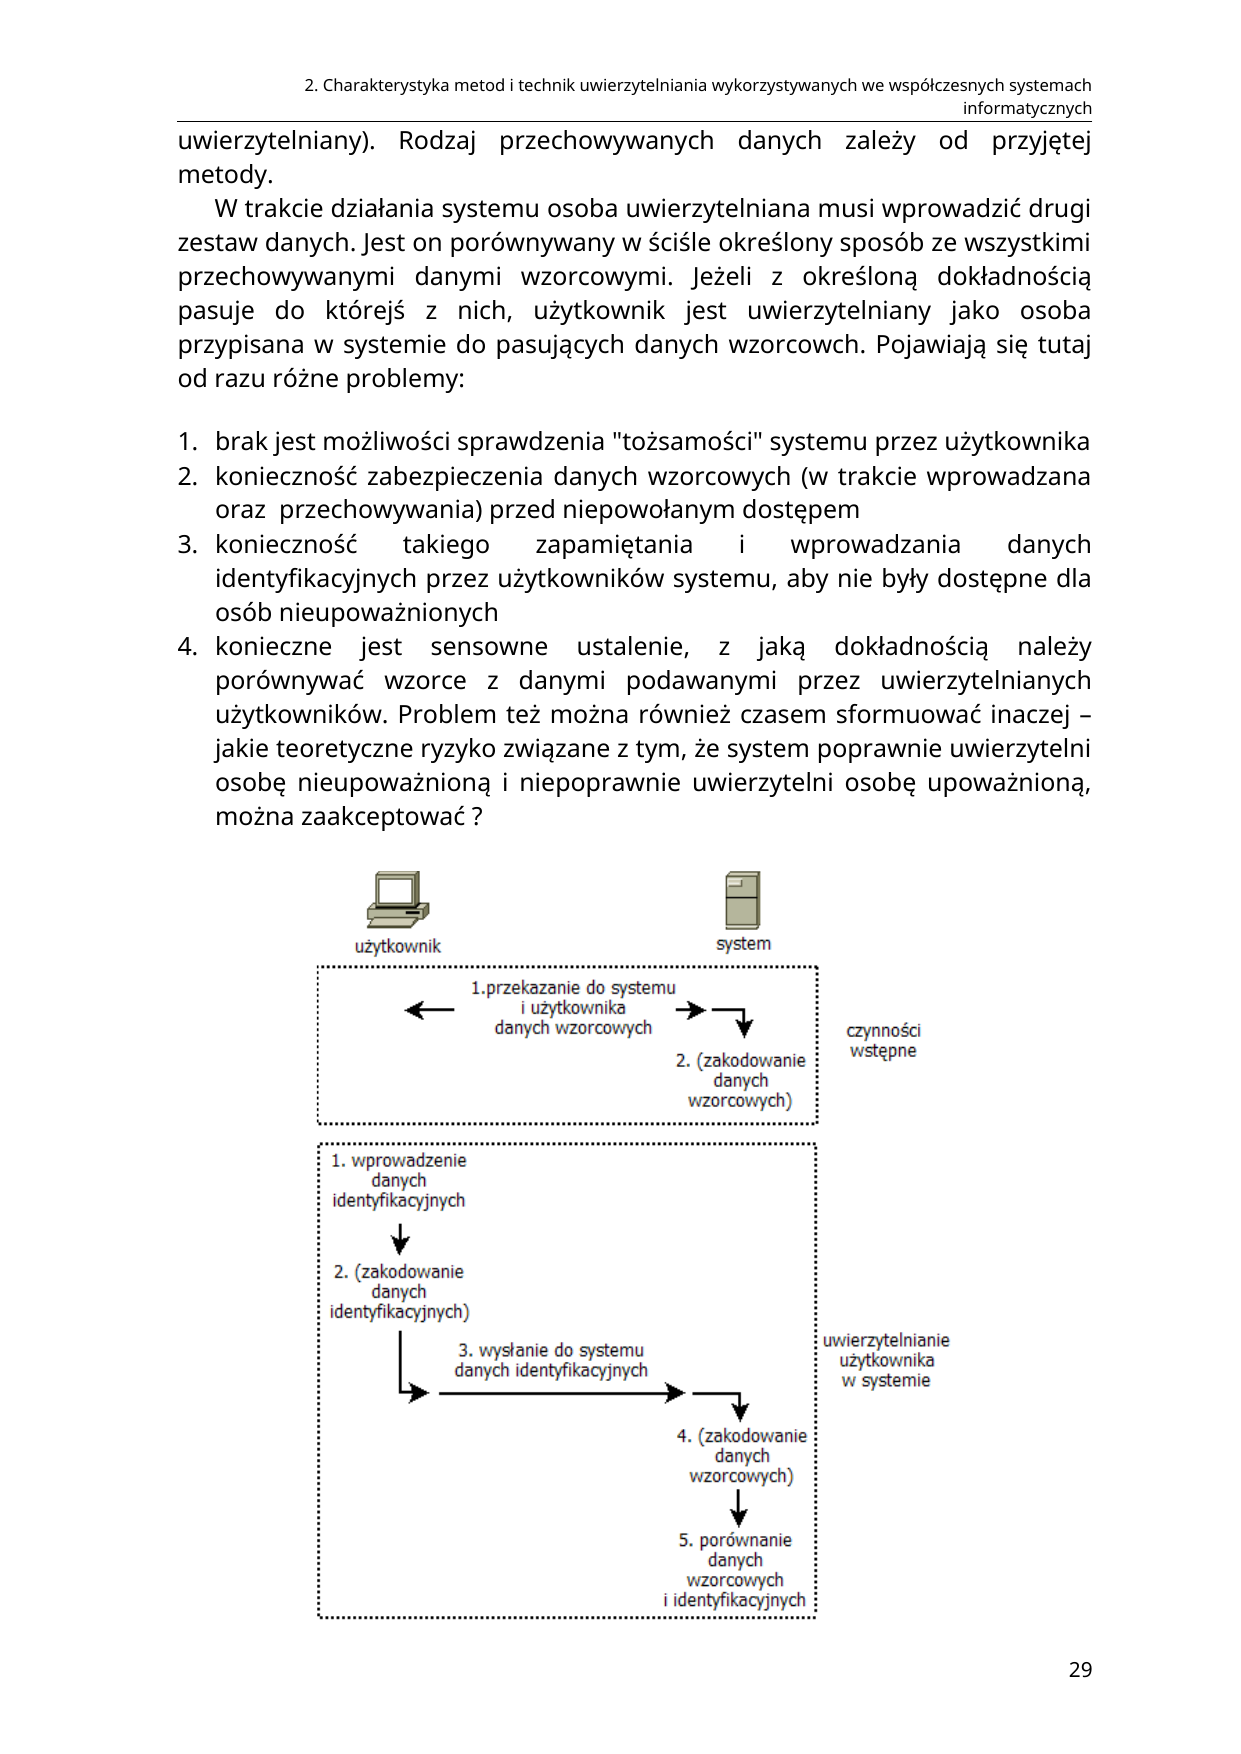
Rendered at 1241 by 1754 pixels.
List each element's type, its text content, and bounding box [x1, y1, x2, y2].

text W trakcie działania systemu osoba uwierzytelniana musi wprowadzić drugi zestaw danych. Jest on porównywany w ściśle określony sposób ze wszystkimi przechowywanymi danymi wzorcowymi. Jeżeli z określoną dokładnością pasuje do którejś z nich, użytkownik jest uwierzytelniany jako osoba przypisana w systemie do pasujących danych wzorcowch. Pojawiają się tutaj od razu różne problemy: [177, 191, 1092, 395]
list konieczność zabezpieczenia danych wzorcowych (w trakcie wprowadzana oraz przechowywania) przed niepowołanym dostępem [177, 458, 1092, 526]
picture [316, 871, 953, 1625]
list konieczne jest sensowne ustalenie, z jaką dokładnością należy porównywać wzorce z danymi podawanymi przez uwierzytelnianych użytkowników. Problem też można również czasem sformuować inaczej – jakie teoretyczne ryzyko związane z tym, że system poprawnie uwierzytelni osobę nieupoważnioną i niepoprawnie uwierzytelni osobę upoważnioną, można zaakceptować ? [177, 628, 1092, 833]
list konieczność takiego zapamiętania i wprowadzania danych identyfikacyjnych przez użytkowników systemu, aby nie były dostępne dla osób nieupoważnionych [177, 526, 1092, 628]
list brak jest możliwości sprawdzenia "tożsamości" systemu przez użytkownika [177, 424, 1092, 458]
text uwierzytelniany). Rodzaj przechowywanych danych zależy od przyjętej metody. [177, 122, 1092, 191]
